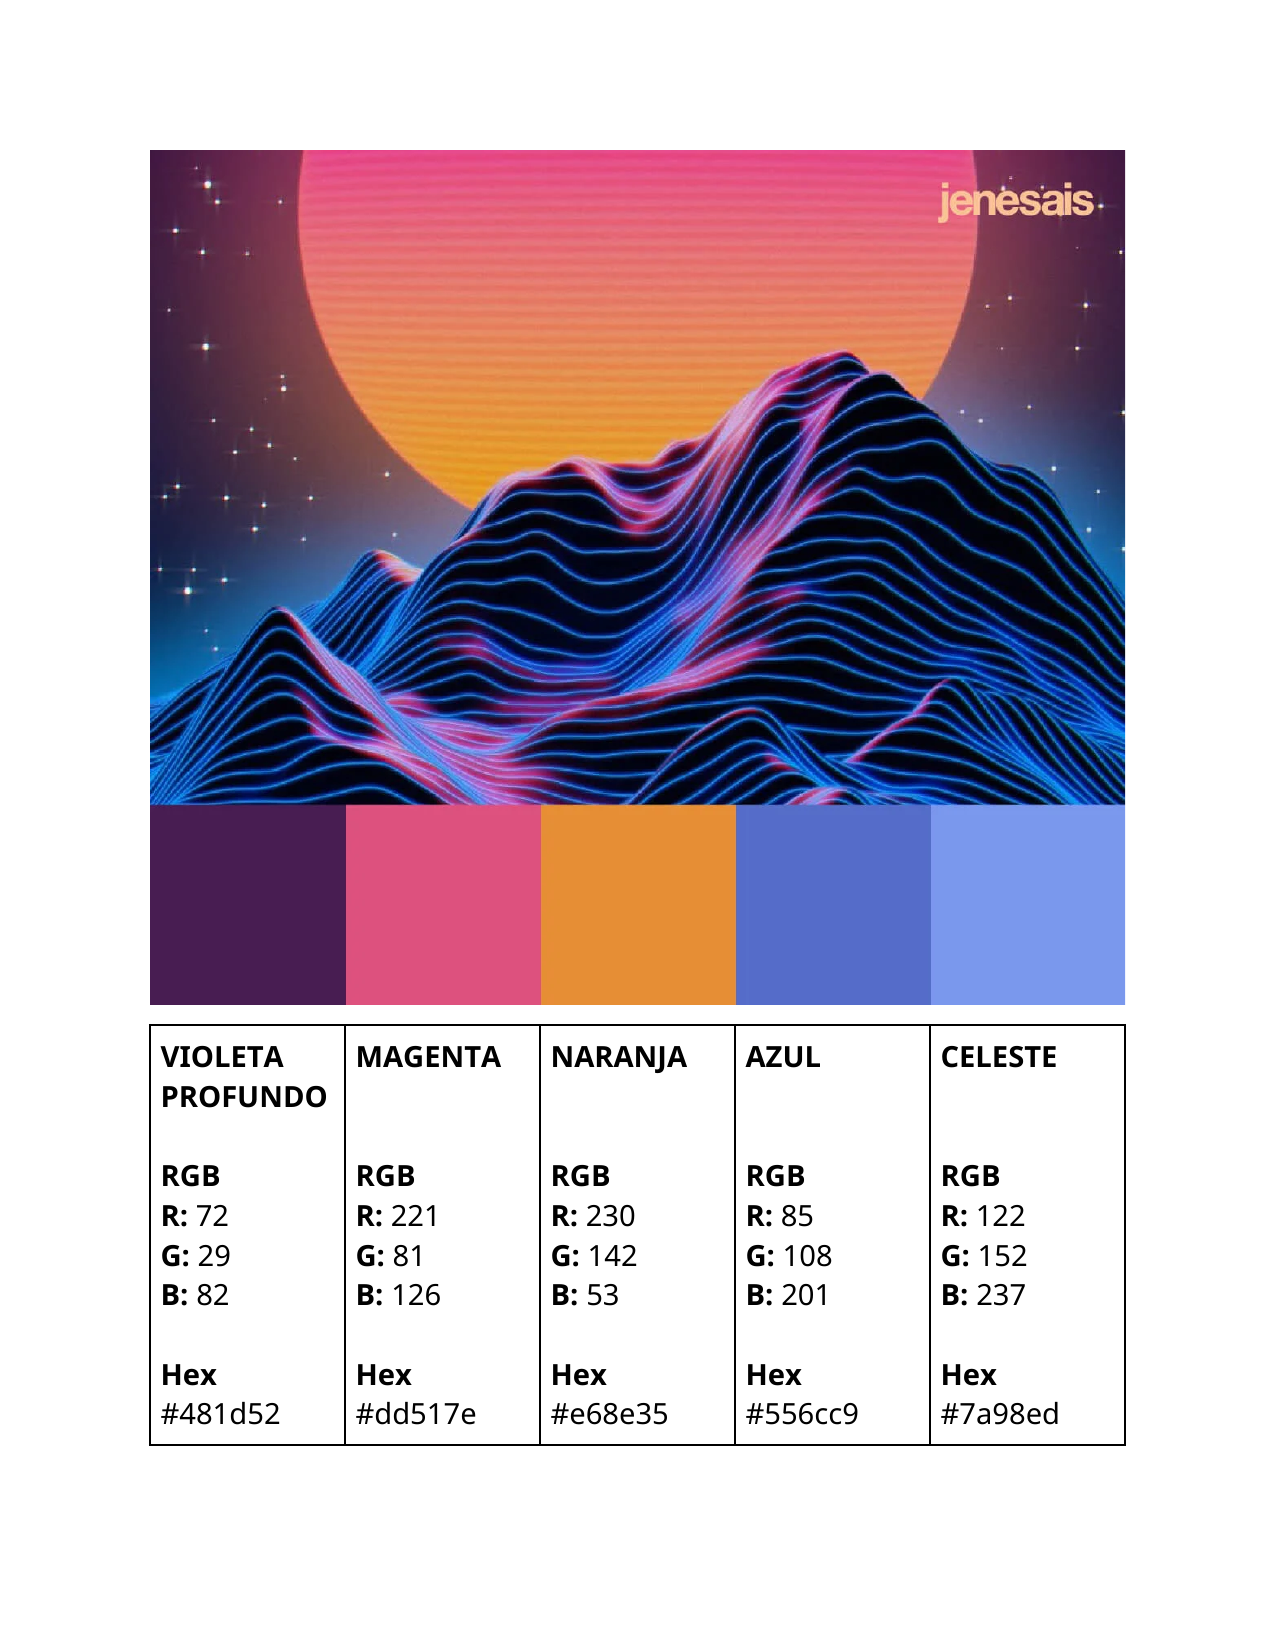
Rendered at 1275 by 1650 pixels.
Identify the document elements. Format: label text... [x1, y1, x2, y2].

table_header VIOLETA PROFUNDO RGB R: 72 G: 29 B: 82 Hex #481d52 [151, 1026, 344, 1444]
table_header AZUL RGB R: 85 G: 108 B: 201 Hex #556cc9 [736, 1026, 929, 1444]
table_header CELESTE RGB R: 122 G: 152 B: 237 Hex #7a98ed [931, 1026, 1124, 1444]
picture [150, 150, 1125, 1005]
table_header NARANJA RGB R: 230 G: 142 B: 53 Hex #e68e35 [541, 1026, 734, 1444]
table_header MAGENTA RGB R: 221 G: 81 B: 126 Hex #dd517e [346, 1026, 539, 1444]
